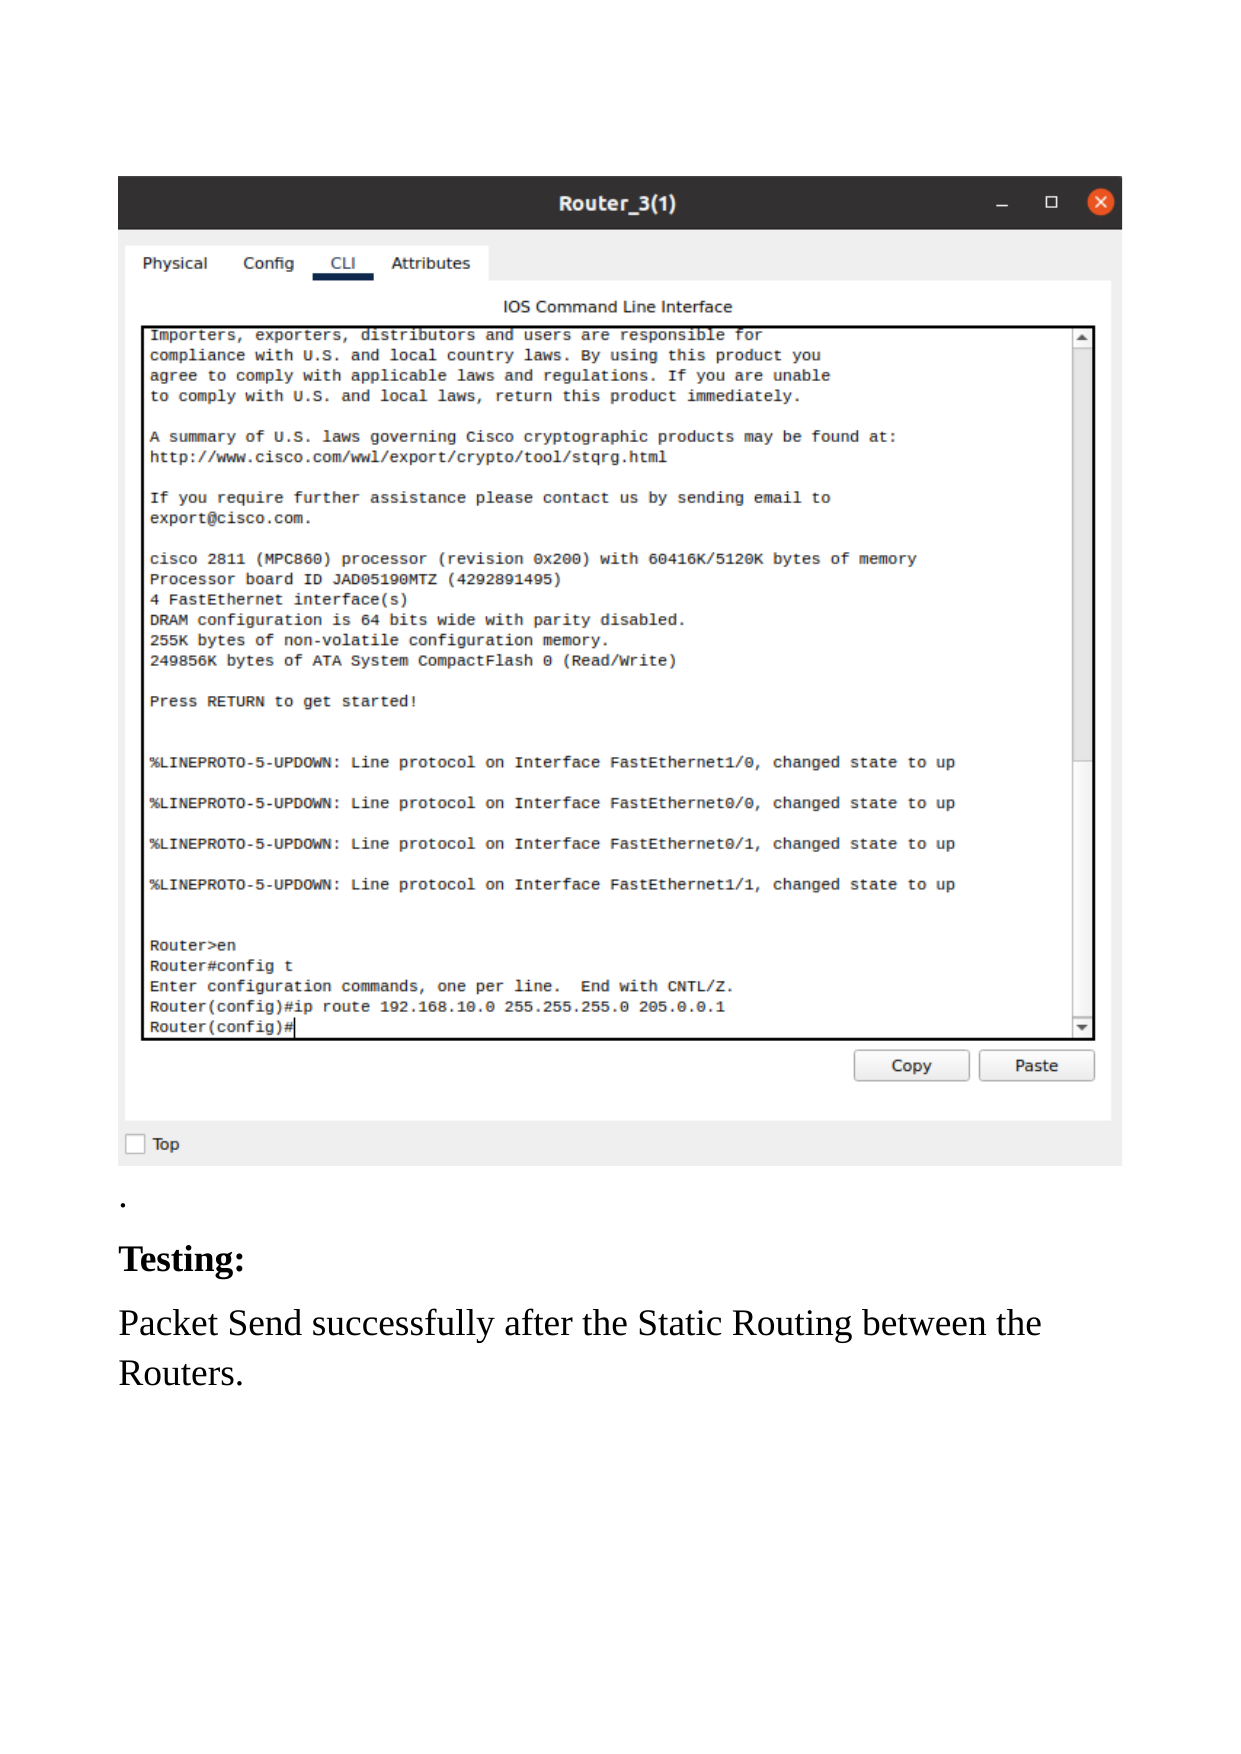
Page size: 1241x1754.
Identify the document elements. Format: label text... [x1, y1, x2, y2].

text Testing: [118, 1236, 1122, 1279]
text . [118, 1166, 1122, 1215]
text Packet Send successfully after the Static Routing between the Routers. [118, 1301, 1122, 1393]
picture [118, 176, 1123, 1166]
